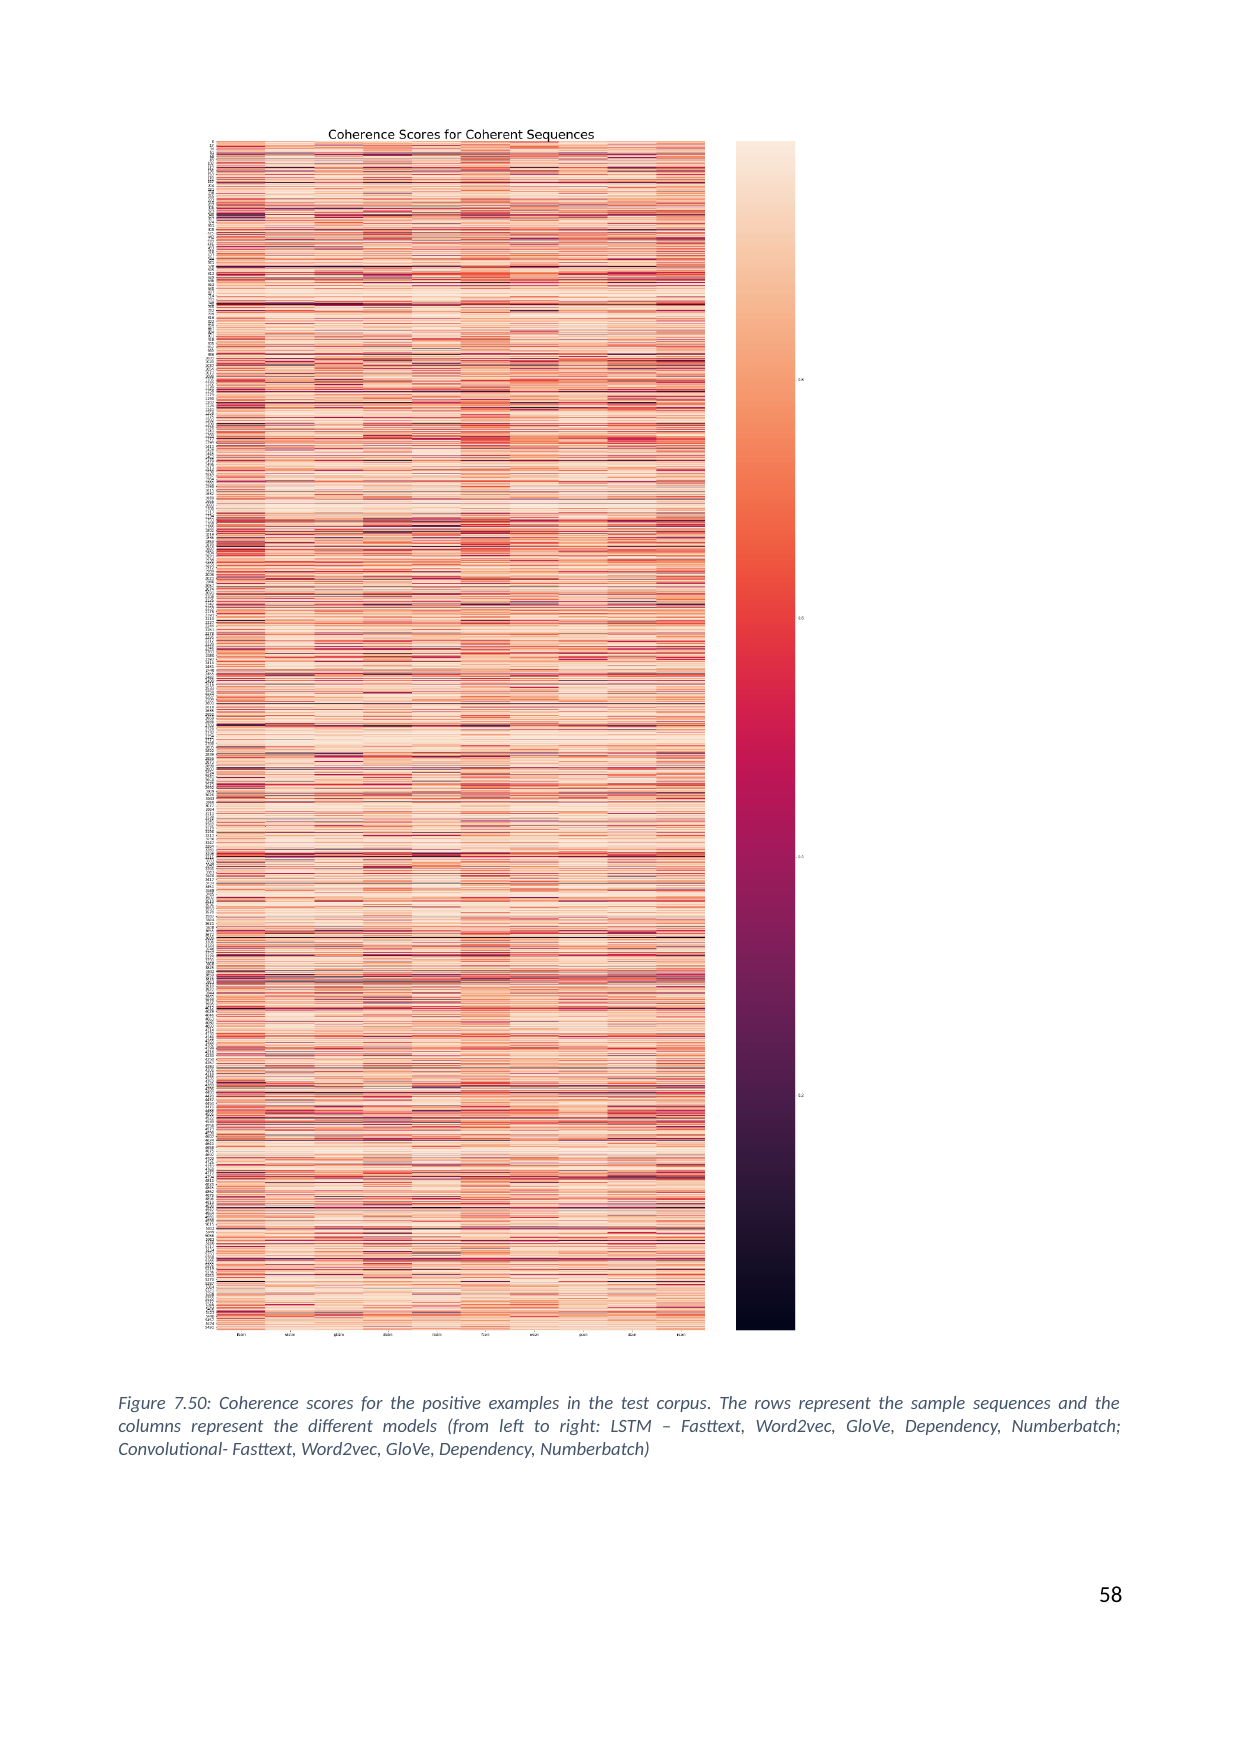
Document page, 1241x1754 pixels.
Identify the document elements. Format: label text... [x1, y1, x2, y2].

picture [118, 118, 905, 1347]
text Figure 7.50: Coherence scores for the positive examples in the test corpus. The rows represent the sample sequences and the columns represent the different models (from left to right: LSTM – Fasttext, Word2vec, GloVe, Dependency, Numberbatch; Convolutional- Fasttext, Word2vec, GloVe, Dependency, Numberbatch) [118, 1391, 1122, 1460]
